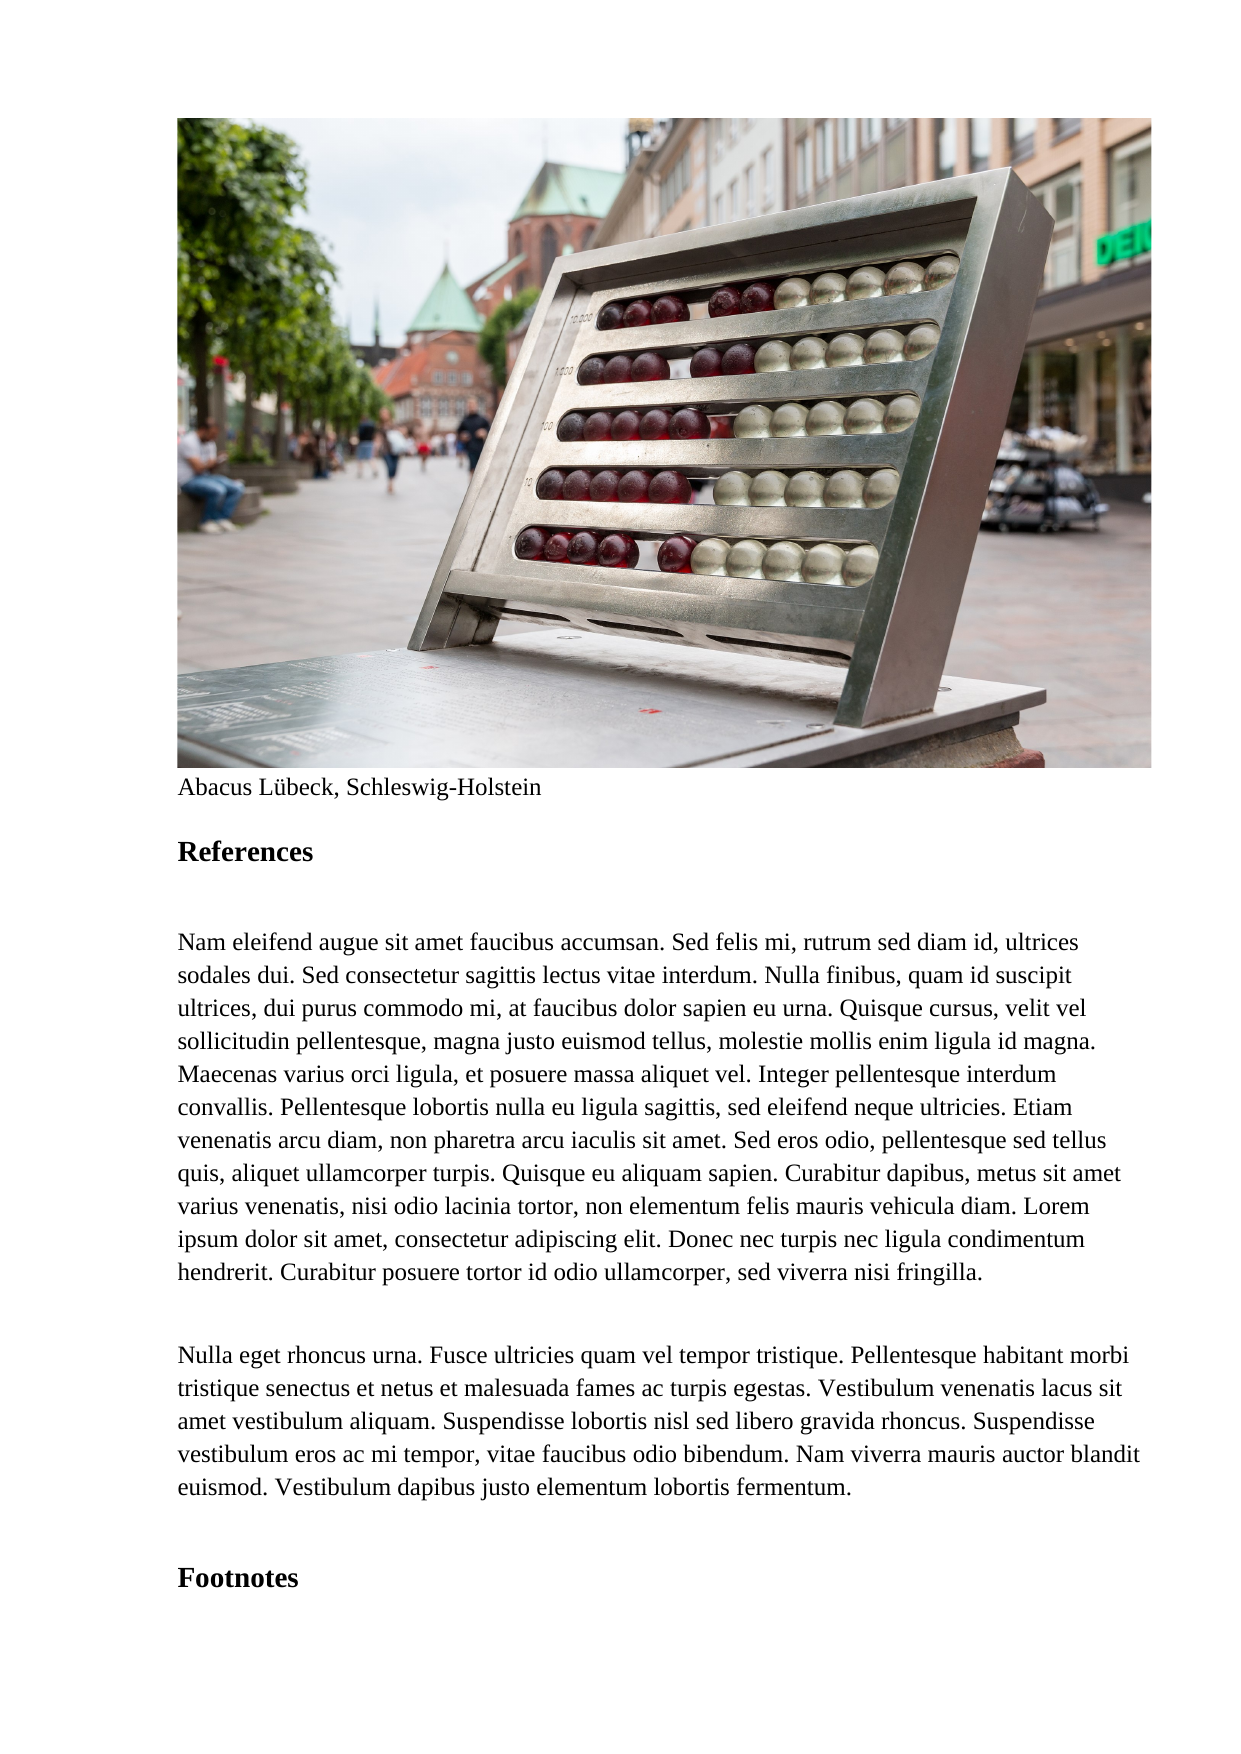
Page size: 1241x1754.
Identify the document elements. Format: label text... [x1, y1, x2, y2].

text Nam eleifend augue sit amet faucibus accumsan. Sed felis mi, rutrum sed diam id, ultrices sodales dui. Sed consectetur sagittis lectus vitae interdum. Nulla finibus, quam id suscipit ultrices, dui purus commodo mi, at faucibus dolor sapien eu urna. Quisque cursus, velit vel sollicitudin pellentesque, magna justo euismod tellus, molestie mollis enim ligula id magna. Maecenas varius orci ligula, et posuere massa aliquet vel. Integer pellentesque interdum convallis. Pellentesque lobortis nulla eu ligula sagittis, sed eleifend neque ultricies. Etiam venenatis arcu diam, non pharetra arcu iaculis sit amet. Sed eros odio, pellentesque sed tellus quis, aliquet ullamcorper turpis. Quisque eu aliquam sapien. Curabitur dapibus, metus sit amet varius venenatis, nisi odio lacinia tortor, non elementum felis mauris vehicula diam. Lorem ipsum dolor sit amet, consectetur adipiscing elit. Donec nec turpis nec ligula condimentum hendrerit. Curabitur posuere tortor id odio ullamcorper, sed viverra nisi fringilla. [177, 927, 1152, 1286]
text Abacus Lübeck, Schleswig-Holstein [177, 768, 1152, 801]
text Footnotes [177, 1560, 1152, 1593]
text Nulla eget rhoncus urna. Fusce ultricies quam vel tempor tristique. Pellentesque habitant morbi tristique senectus et netus et malesuada fames ac turpis egestas. Vestibulum venenatis lacus sit amet vestibulum aliquam. Suspendisse lobortis nisl sed libero gravida rhoncus. Suspendisse vestibulum eros ac mi tempor, vitae faucibus odio bibendum. Nam viverra mauris auctor blandit euismod. Vestibulum dapibus justo elementum lobortis fermentum. [177, 1340, 1152, 1501]
text References [177, 834, 1152, 868]
picture [177, 118, 1152, 768]
